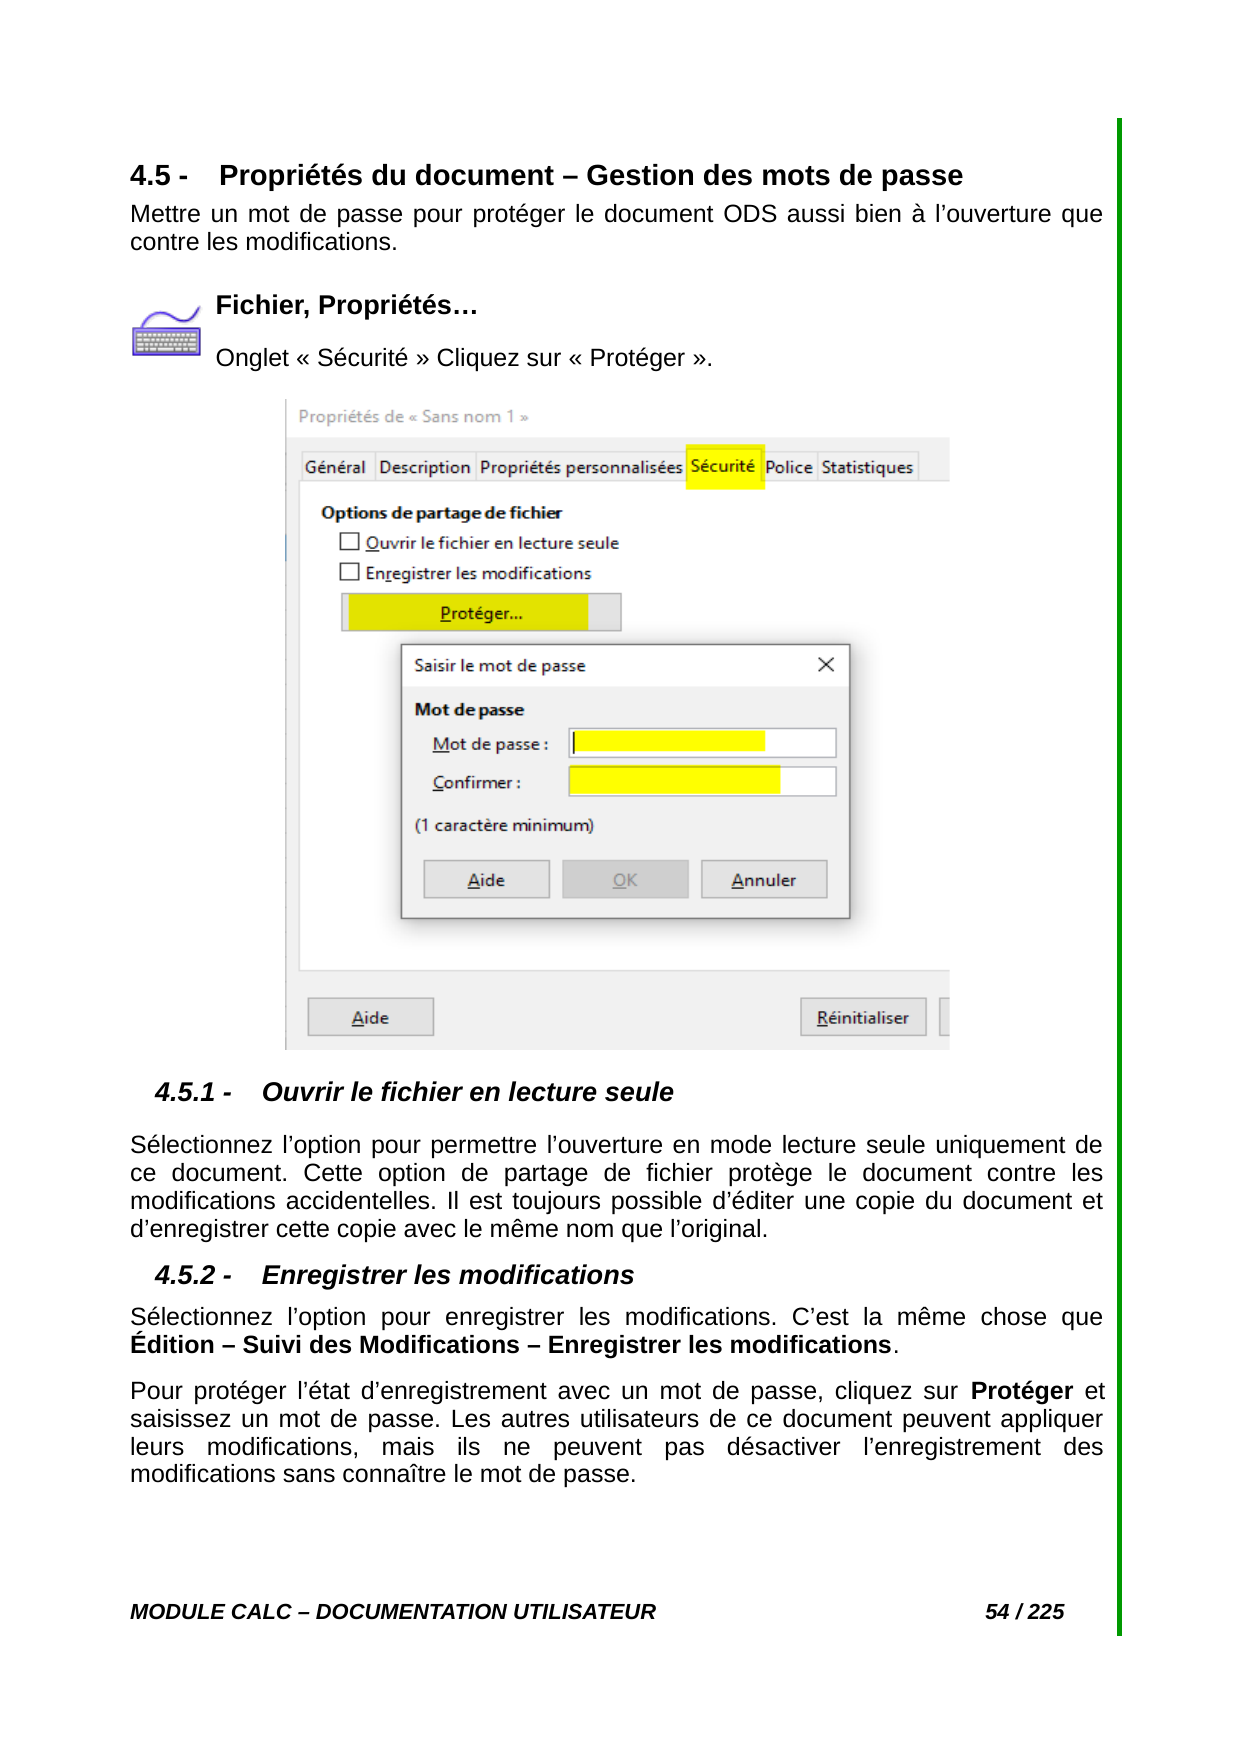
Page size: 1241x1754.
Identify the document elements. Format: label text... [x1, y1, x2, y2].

text Sélectionnez l’option pour enregistrer les modifications. C’est la même chose que Édition – Suivi des Modifications – Enregistrer les modifications. [130, 1303, 1105, 1359]
subtitle Ouvrir le fichier en lecture seule [155, 1077, 1105, 1107]
text Onglet « Sécurité » Cliquez sur « Protéger ». [130, 344, 1105, 372]
text Fichier, Propriétés… [130, 290, 1105, 320]
text Mettre un mot de passe pour protéger le document ODS aussi bien à l’ouverture que contre les modifications. [130, 200, 1105, 256]
subtitle Propriétés du document – Gestion des mots de passe [130, 159, 1105, 192]
picture [128, 295, 204, 370]
text Sélectionnez l’option pour permettre l’ouverture en mode lecture seule uniquement de ce document. Cette option de partage de fichier protège le document contre les modifications accidentelles. Il est toujours possible d’éditer une copie du document et d’enregistrer cette copie avec le même nom que l’original. [130, 1131, 1105, 1243]
subtitle Enregistrer les modifications [155, 1260, 1105, 1291]
picture [285, 399, 950, 1050]
text Pour protéger l’état d’enregistrement avec un mot de passe, cliquez sur Protéger et saisissez un mot de passe. Les autres utilisateurs de ce document peuvent appliquer leurs modifications, mais ils ne peuvent pas désactiver l’enregistrement des modifications sans connaître le mot de passe. [130, 1376, 1105, 1488]
